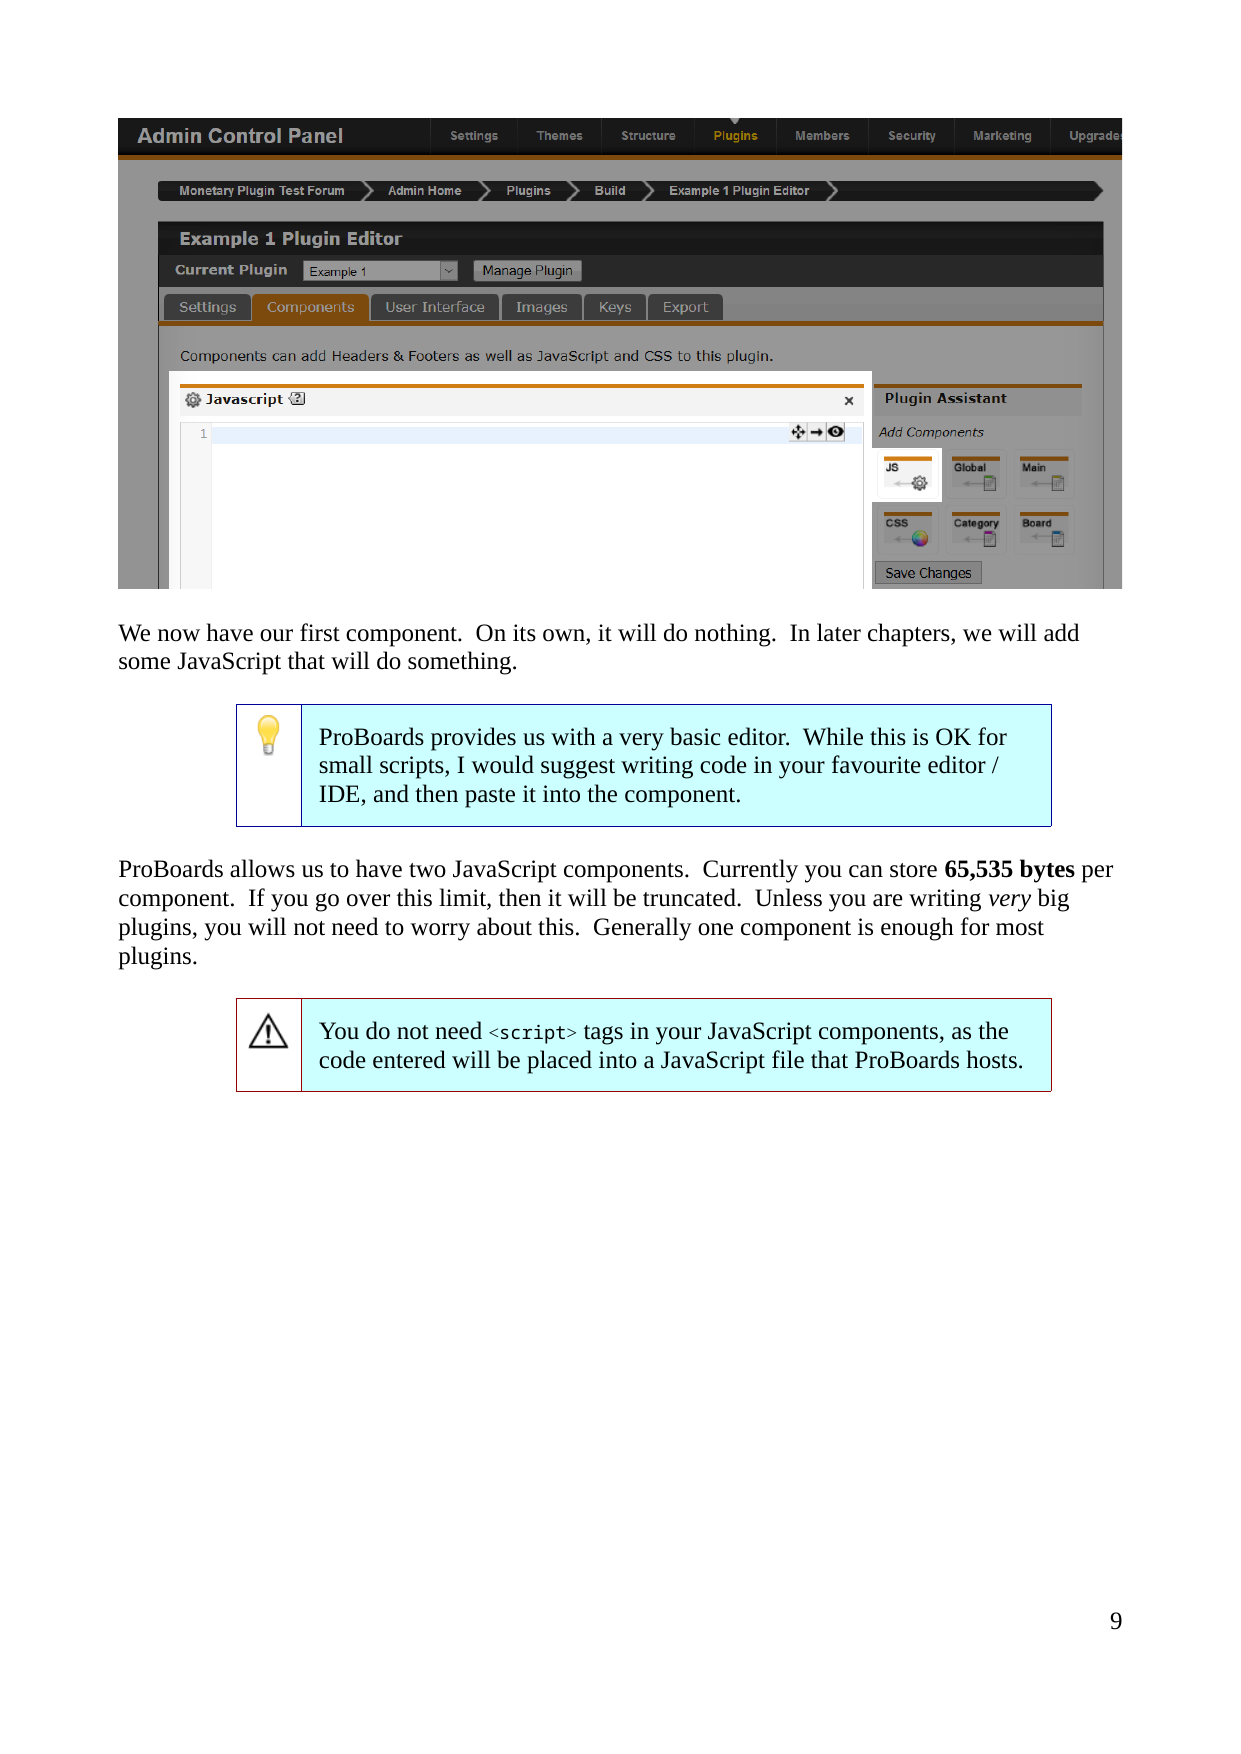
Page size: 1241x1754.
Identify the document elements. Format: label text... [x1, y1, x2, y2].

text We now have our first component. On its own, it will do nothing. In later chapters, we will add some JavaScript that will do something. [118, 618, 1122, 675]
picture [118, 118, 1123, 589]
text ProBoards allows us to have two JavaScript components. Currently you can store 65,535 bytes per component. If you go over this limit, then it will be truncated. Unless you are writing very big plugins, you will not need to worry about this. Generally one component is enough for most plugins. [118, 854, 1122, 969]
picture [248, 1010, 289, 1051]
table_header [237, 999, 301, 1091]
table_header [237, 705, 301, 826]
table_header ProBoards provides us with a very basic editor. While this is OK for small scripts, I would suggest writing code in your favourite editor / IDE, and then paste it into the component. [302, 705, 1051, 826]
picture [251, 715, 286, 756]
table_header You do not need <script> tags in your JavaScript components, as the code entered will be placed into a JavaScript file that ProBoards hosts. [302, 999, 1051, 1091]
